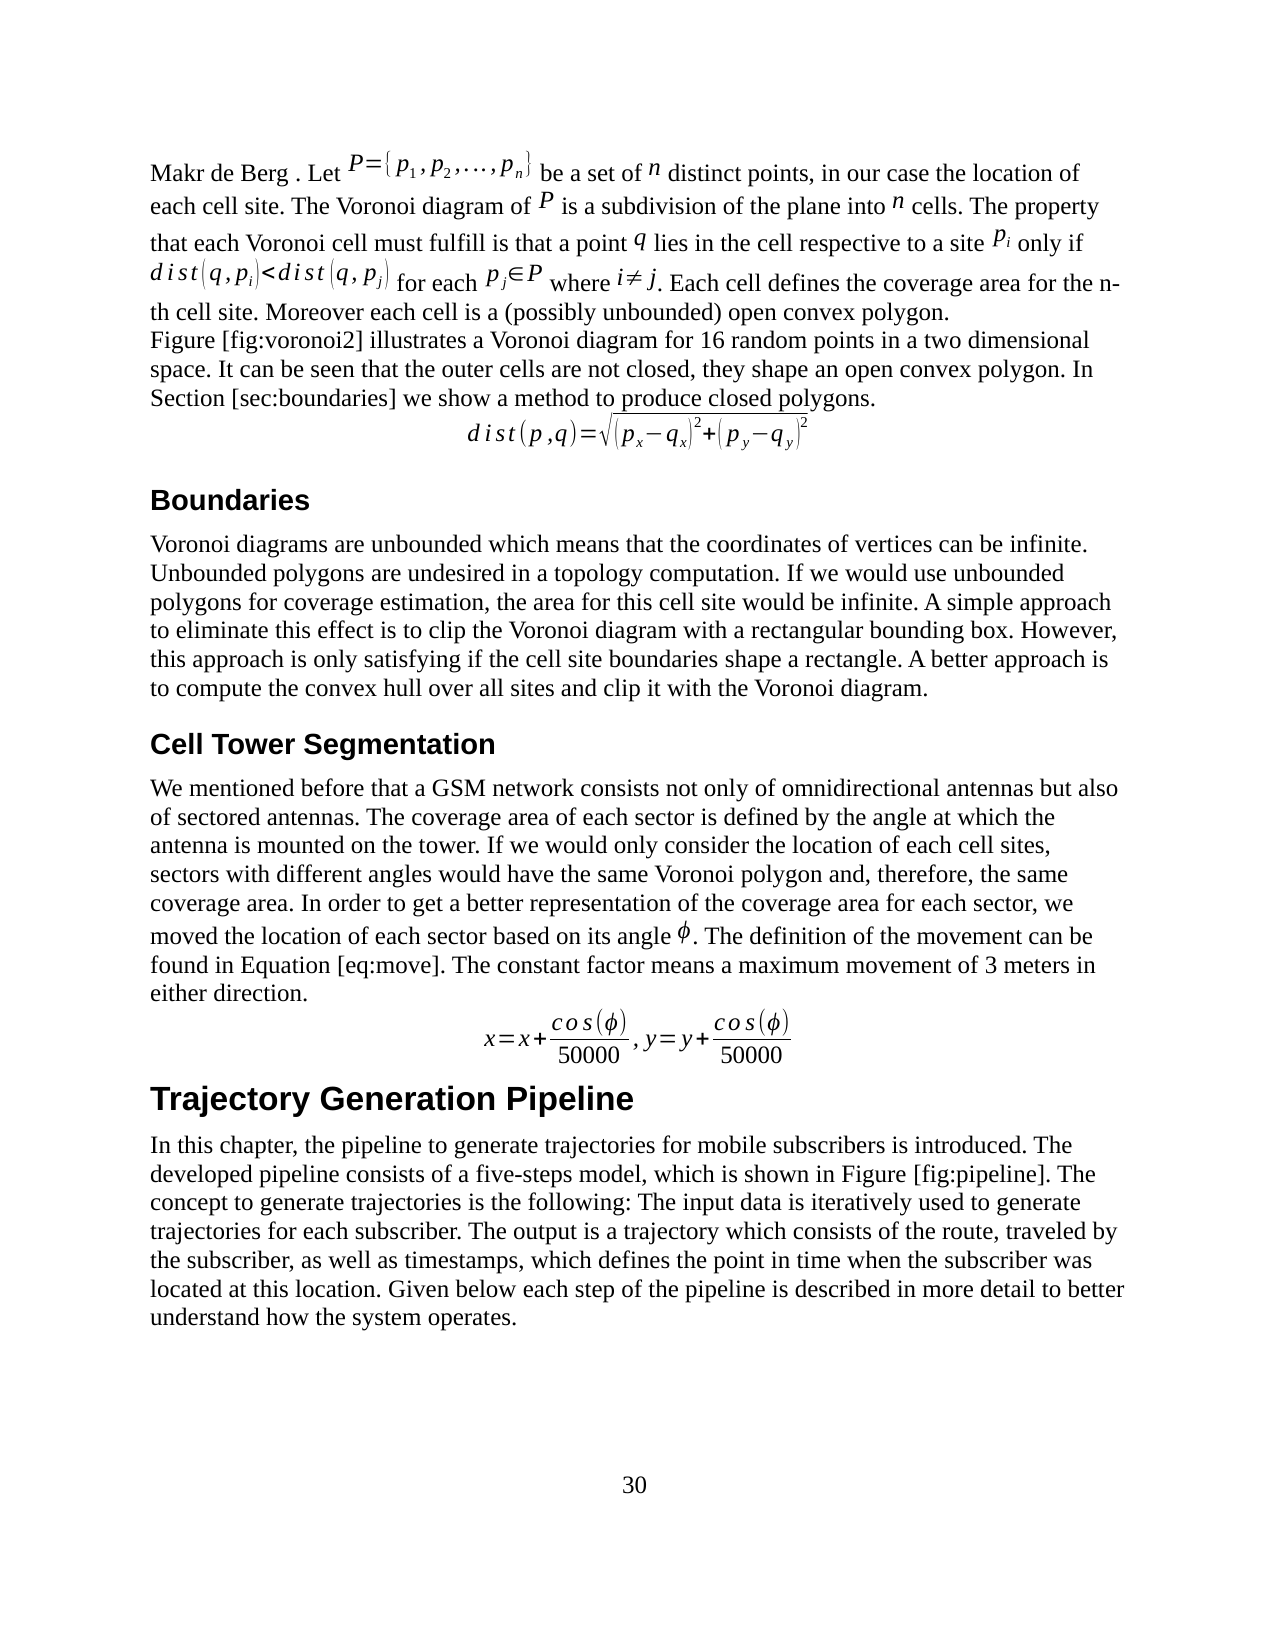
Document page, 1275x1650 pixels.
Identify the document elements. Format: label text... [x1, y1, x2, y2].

text We mentioned before that a GSM network consists not only of omnidirectional antennas but also of sectored antennas. The coverage area of each sector is defined by the angle at which the antenna is mounted on the tower. If we would only consider the location of each cell sites, sectors with different angles would have the same Voronoi polygon and, therefore, the same coverage area. In order to get a better representation of the coverage area for each sector, we moved the location of each sector based on its angle . The definition of the movement can be found in Equation [eq:move]. The constant factor means a maximum movement of 3 meters in either direction. [150, 773, 1125, 1007]
subtitle Boundaries [150, 483, 1125, 517]
subtitle Trajectory Generation Pipeline [150, 1079, 1125, 1117]
subtitle Cell Tower Segmentation [150, 727, 1125, 760]
text The following assumptions are based on Voronoi diagrams–a survey of a fundamental geometric data structure by Aurenhammer and Computational Geometry: Algorithms and Applications by Makr de Berg . Let be a set of distinct points, in our case the location of each cell site. The Voronoi diagram of is a subdivision of the plane into cells. The property that each Voronoi cell must fulfill is that a point lies in the cell respective to a site only if for each where . Each cell defines the coverage area for the n-th cell site. Moreover each cell is a (possibly unbounded) open convex polygon. Figure [fig:voronoi2] illustrates a Voronoi diagram for 16 random points in a two dimensional space. It can be seen that the outer cells are not closed, they shape an open convex polygon. In Section [sec:boundaries] we show a method to produce closed polygons. [150, 150, 1125, 412]
text Voronoi diagrams are unbounded which means that the coordinates of vertices can be infinite. Unbounded polygons are undesired in a topology computation. If we would use unbounded polygons for coverage estimation, the area for this cell site would be infinite. A simple approach to eliminate this effect is to clip the Voronoi diagram with a rectangular bounding box. However, this approach is only satisfying if the cell site boundaries shape a rectangle. A better approach is to compute the convex hull over all sites and clip it with the Voronoi diagram. [150, 529, 1125, 702]
text In this chapter, the pipeline to generate trajectories for mobile subscribers is introduced. The developed pipeline consists of a five-steps model, which is shown in Figure [fig:pipeline]. The concept to generate trajectories is the following: The input data is iteratively used to generate trajectories for each subscriber. The output is a trajectory which consists of the route, traveled by the subscriber, as well as timestamps, which defines the point in time when the subscriber was located at this location. Given below each step of the pipeline is described in more detail to better understand how the system operates. [150, 1130, 1125, 1331]
